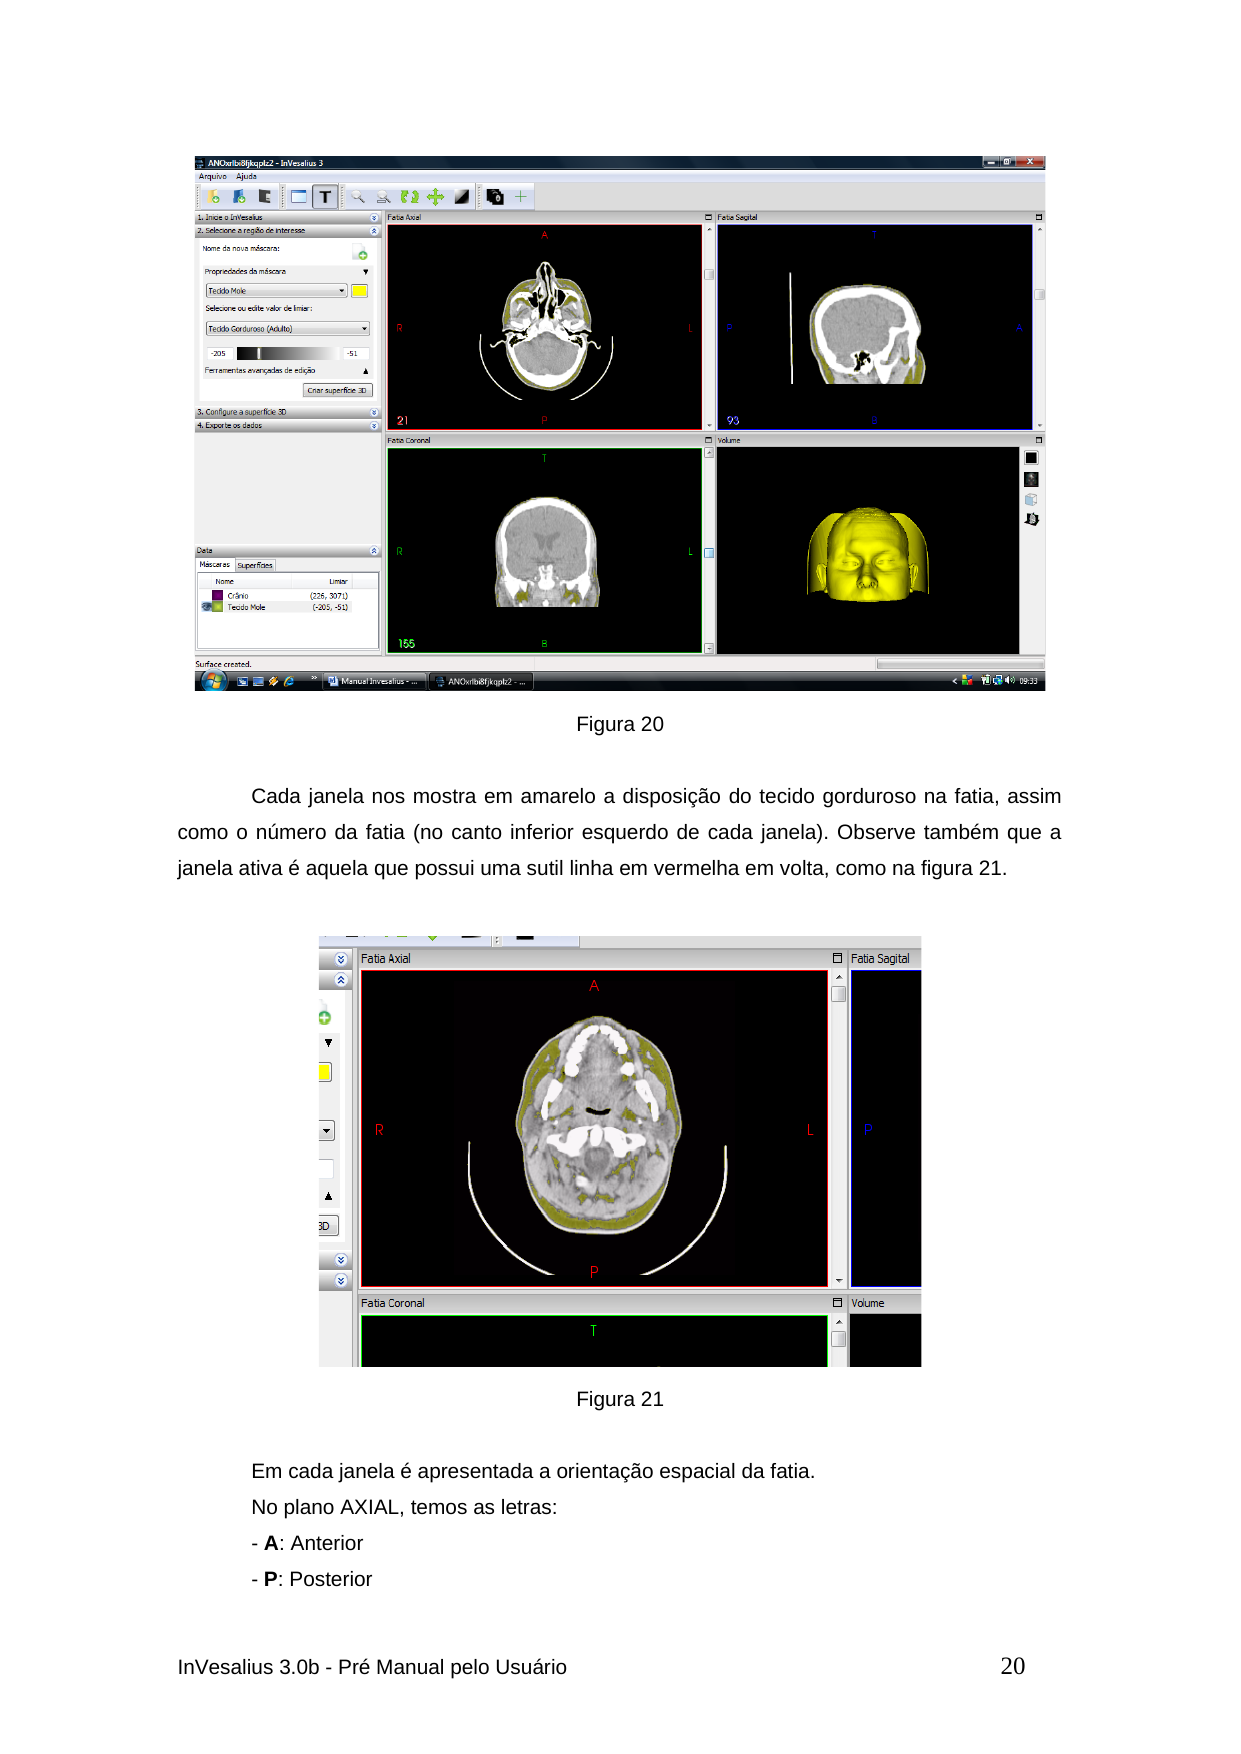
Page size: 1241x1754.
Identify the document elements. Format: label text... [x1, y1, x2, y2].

text Em cada janela é apresentada a orientação espacial da fatia. [177, 1459, 1063, 1483]
text Cada janela nos mostra em amarelo a disposição do tecido gorduroso na fatia, assim como o número da fatia (no canto inferior esquerdo de cada janela). Observe também que a janela ativa é aquela que possui uma sutil linha em vermelha em volta, como na figura 21. [177, 784, 1063, 880]
text Figura 21 [177, 1387, 1063, 1411]
text Figura 20 [177, 712, 1063, 736]
text - P: Posterior [177, 1567, 1063, 1591]
text - A: Anterior [177, 1531, 1063, 1555]
picture [194, 156, 1046, 691]
picture [318, 936, 922, 1367]
text No plano AXIAL, temos as letras: [177, 1495, 1063, 1519]
